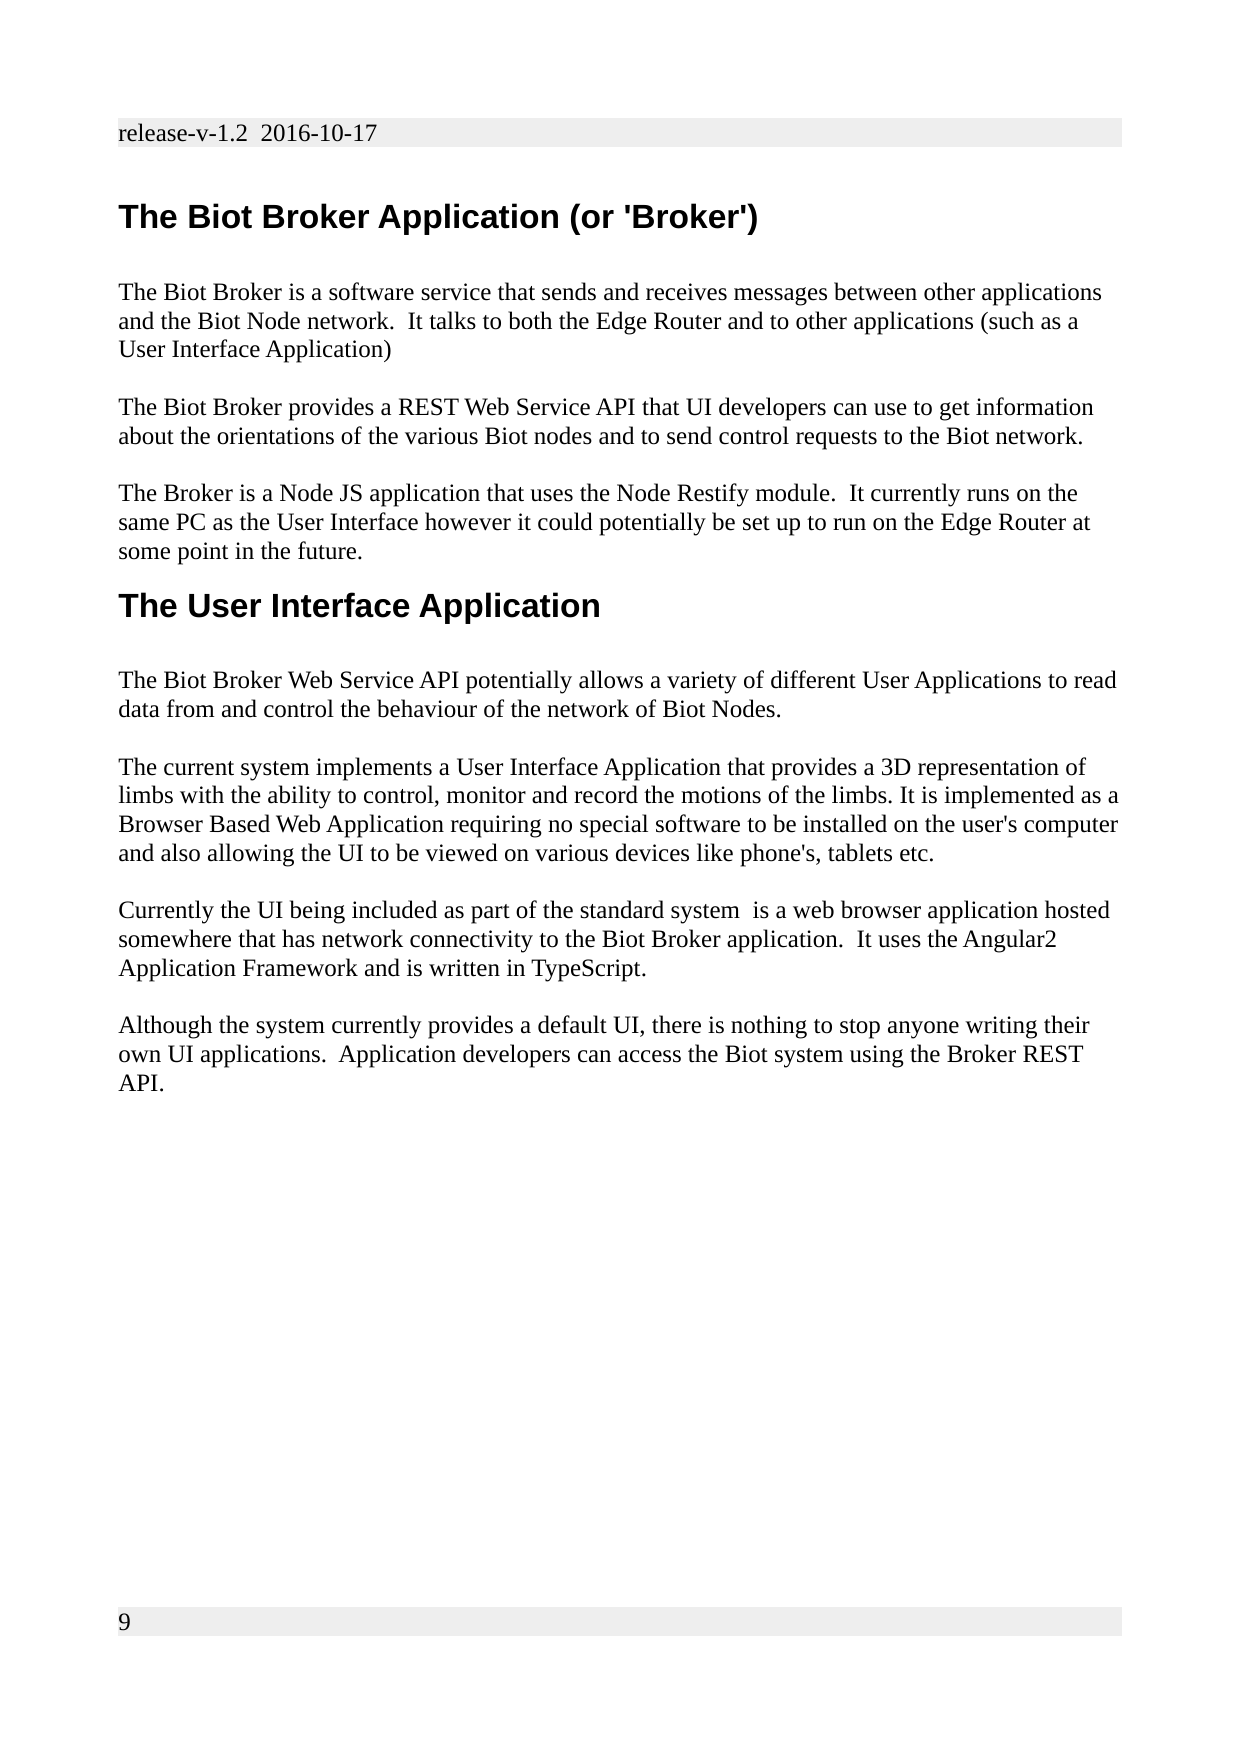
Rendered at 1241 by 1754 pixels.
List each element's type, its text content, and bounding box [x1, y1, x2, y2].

subtitle The Biot Broker Application (or 'Broker') [118, 197, 1122, 236]
text The current system implements a User Interface Application that provides a 3D representation of limbs with the ability to control, monitor and record the motions of the limbs. It is implemented as a Browser Based Web Application requiring no special software to be installed on the user's computer and also allowing the UI to be viewed on various devices like phone's, tablets etc. [118, 752, 1122, 867]
text The Biot Broker is a software service that sends and receives messages between other applications and the Biot Node network. It talks to both the Edge Router and to other applications (such as a User Interface Application) [118, 277, 1122, 363]
text Although the system currently provides a default UI, there is nothing to stop anyone writing their own UI applications. Application developers can access the Biot system using the Broker REST API. [118, 1010, 1122, 1097]
text The Broker is a Node JS application that uses the Node Restify module. It currently runs on the same PC as the User Interface however it could potentially be set up to run on the Edge Router at some point in the future. [118, 478, 1122, 564]
text Currently the UI being included as part of the standard system is a web browser application hosted somewhere that has network connectivity to the Biot Broker application. It uses the Angular2 Application Framework and is written in TypeScript. [118, 895, 1122, 982]
text The Biot Broker Web Service API potentially allows a variety of different User Applications to read data from and control the behaviour of the network of Biot Nodes. [118, 665, 1122, 723]
subtitle The User Interface Application [118, 585, 1122, 624]
text The Biot Broker provides a REST Web Service API that UI developers can use to get information about the orientations of the various Biot nodes and to send control requests to the Biot network. [118, 392, 1122, 449]
